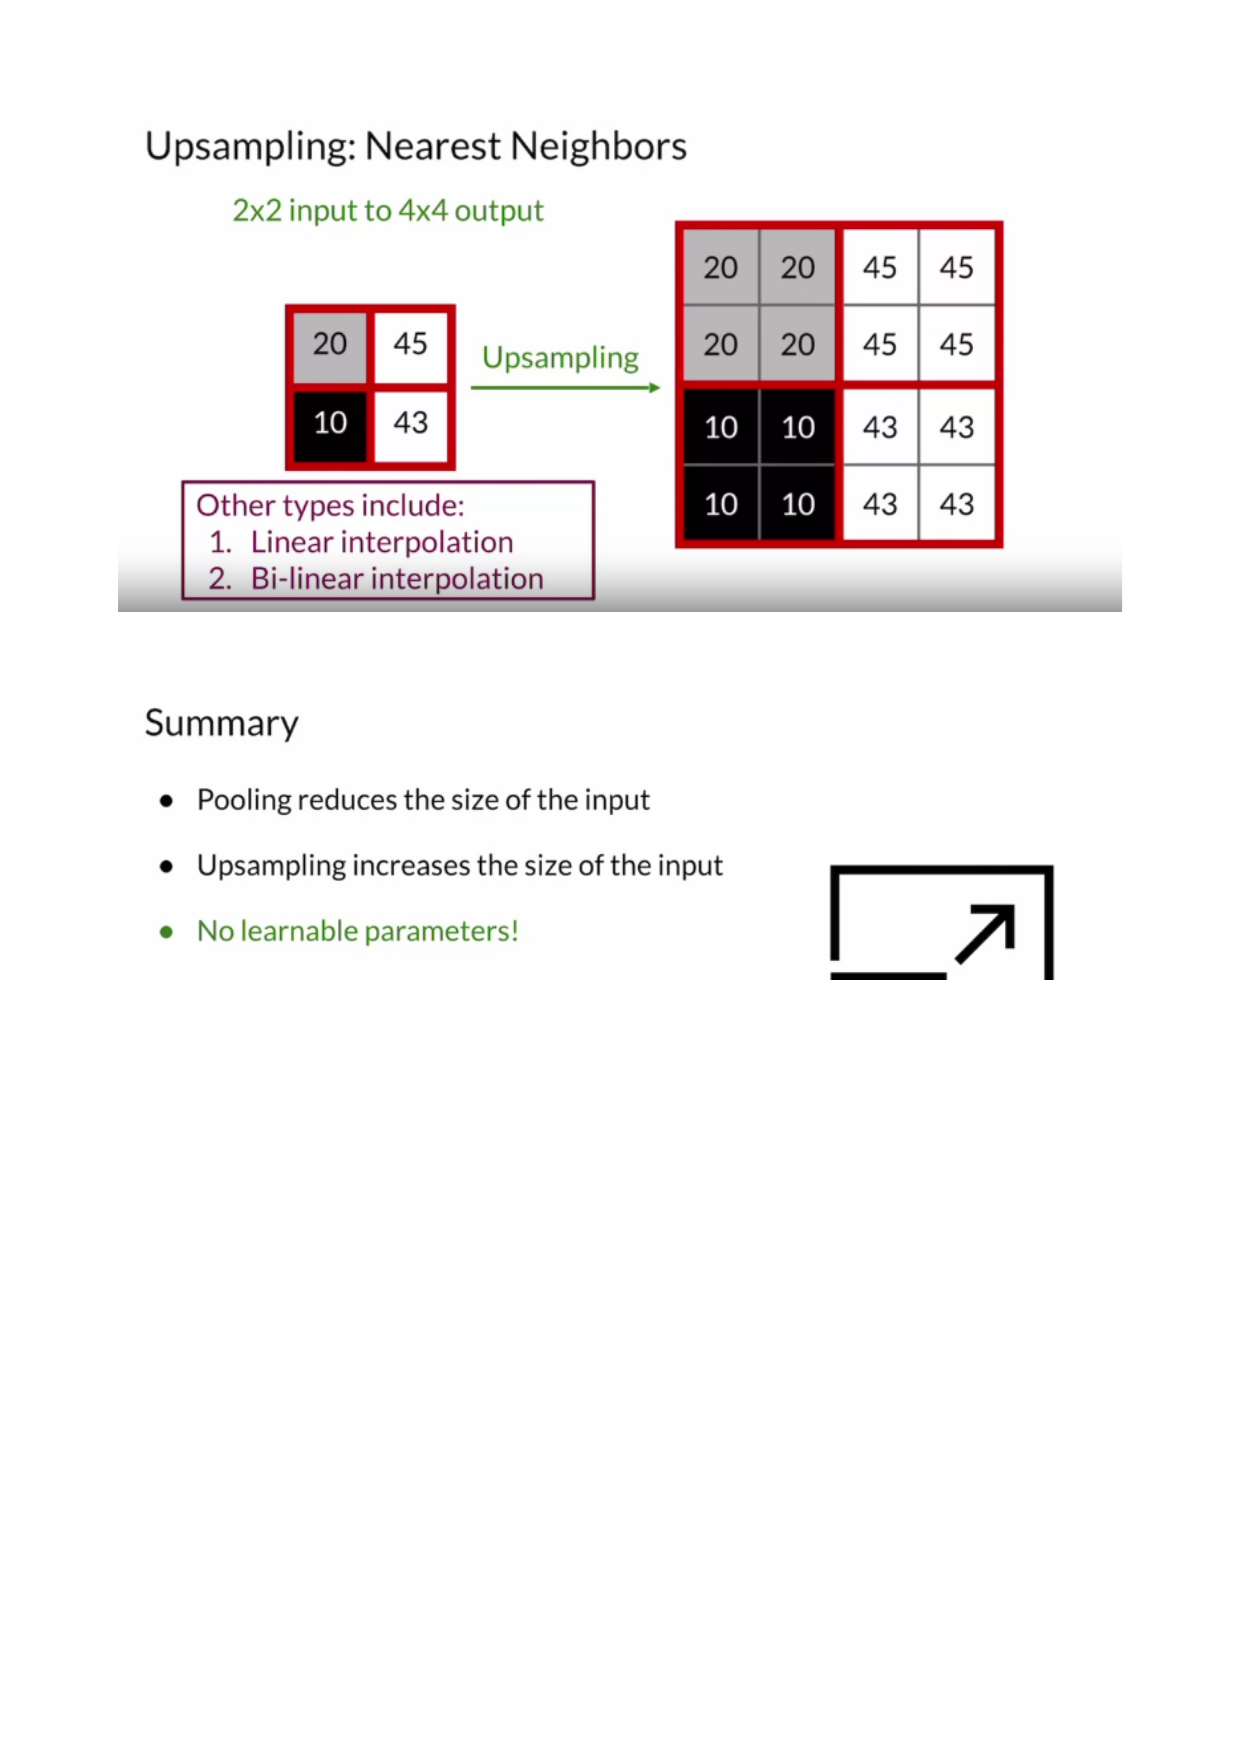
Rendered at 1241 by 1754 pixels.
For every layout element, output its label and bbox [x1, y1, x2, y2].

picture [118, 697, 1123, 980]
picture [118, 119, 1123, 612]
